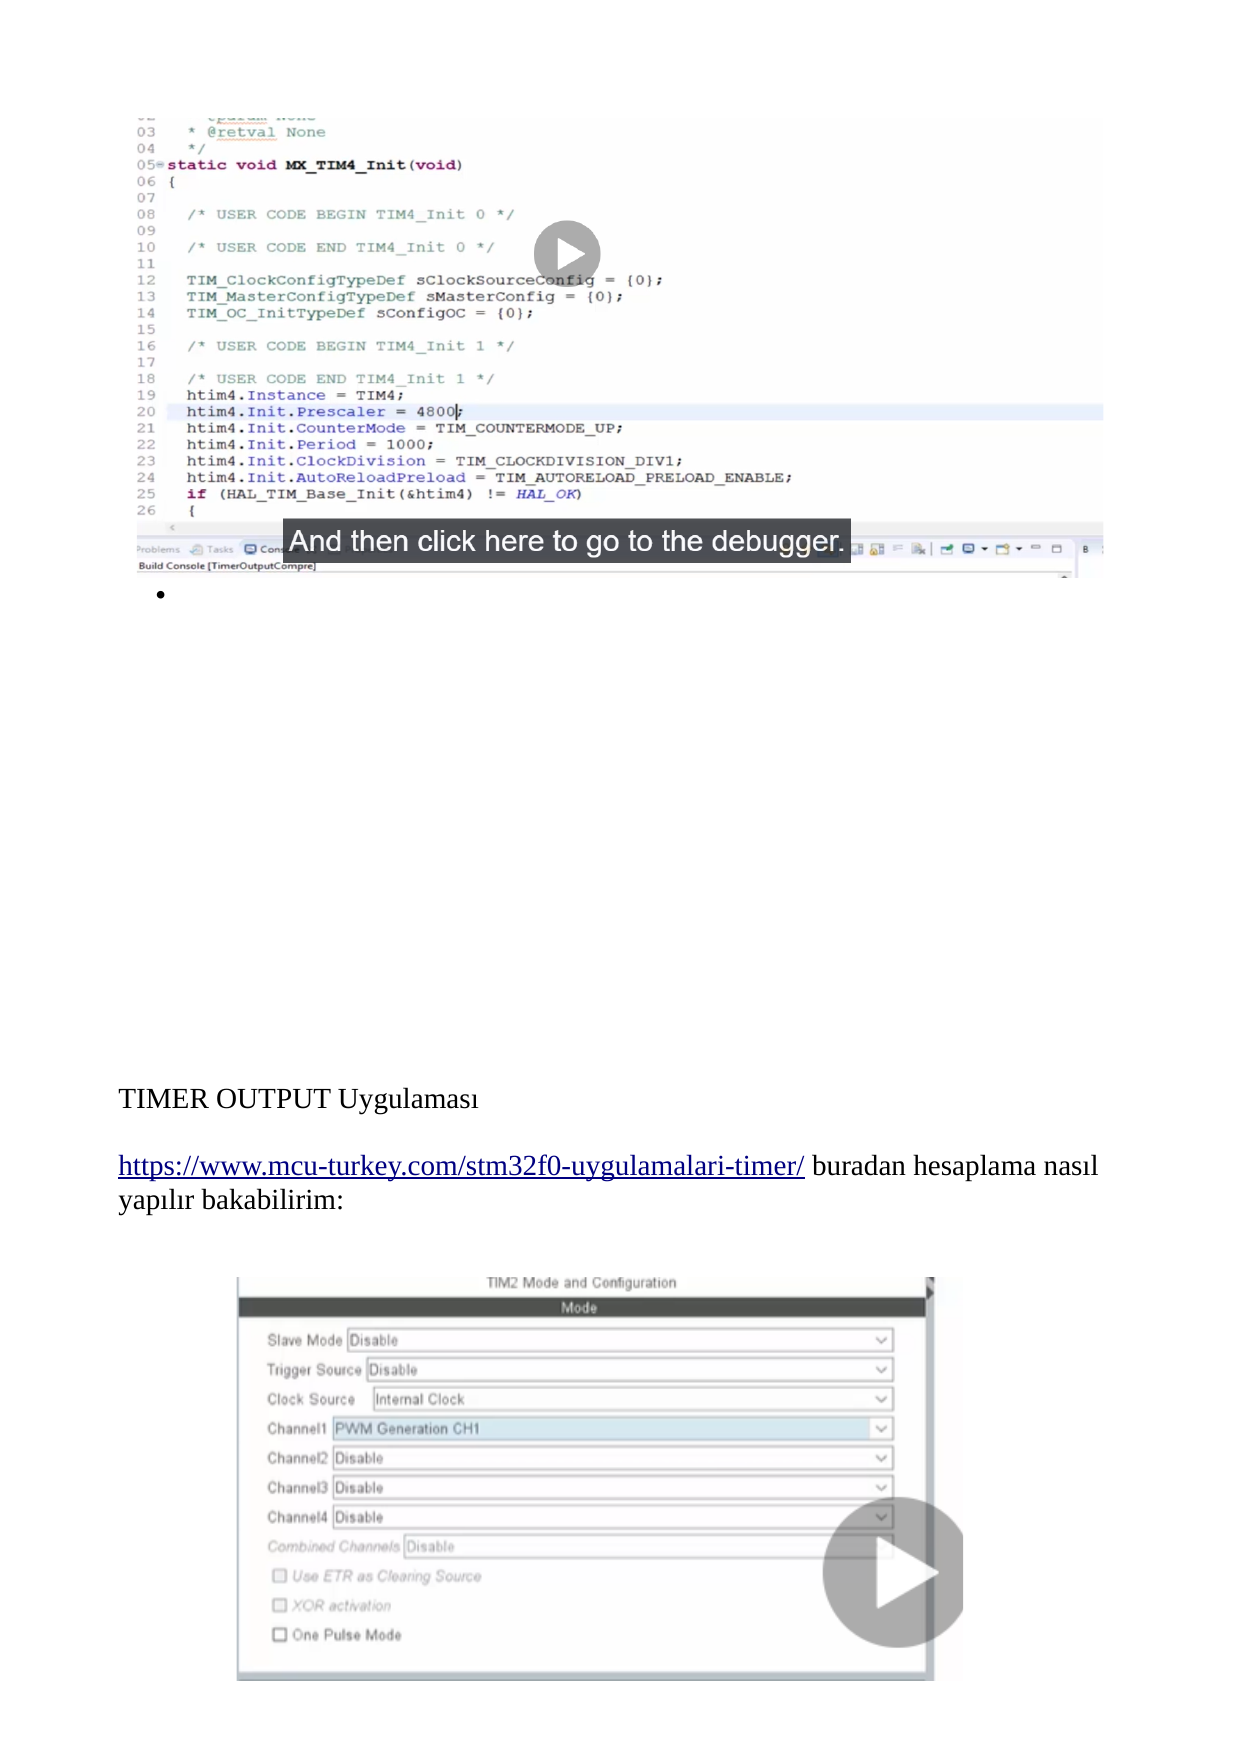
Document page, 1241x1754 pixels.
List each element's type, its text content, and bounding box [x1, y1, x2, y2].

text TIMER OUTPUT Uygulaması [118, 1081, 1122, 1115]
picture [136, 118, 1104, 578]
picture [236, 1277, 964, 1681]
text https://www.mcu-turkey.com/stm32f0-uygulamalari-timer/ buradan hesaplama nasıl yapılır bakabilirim: [118, 1148, 1122, 1215]
